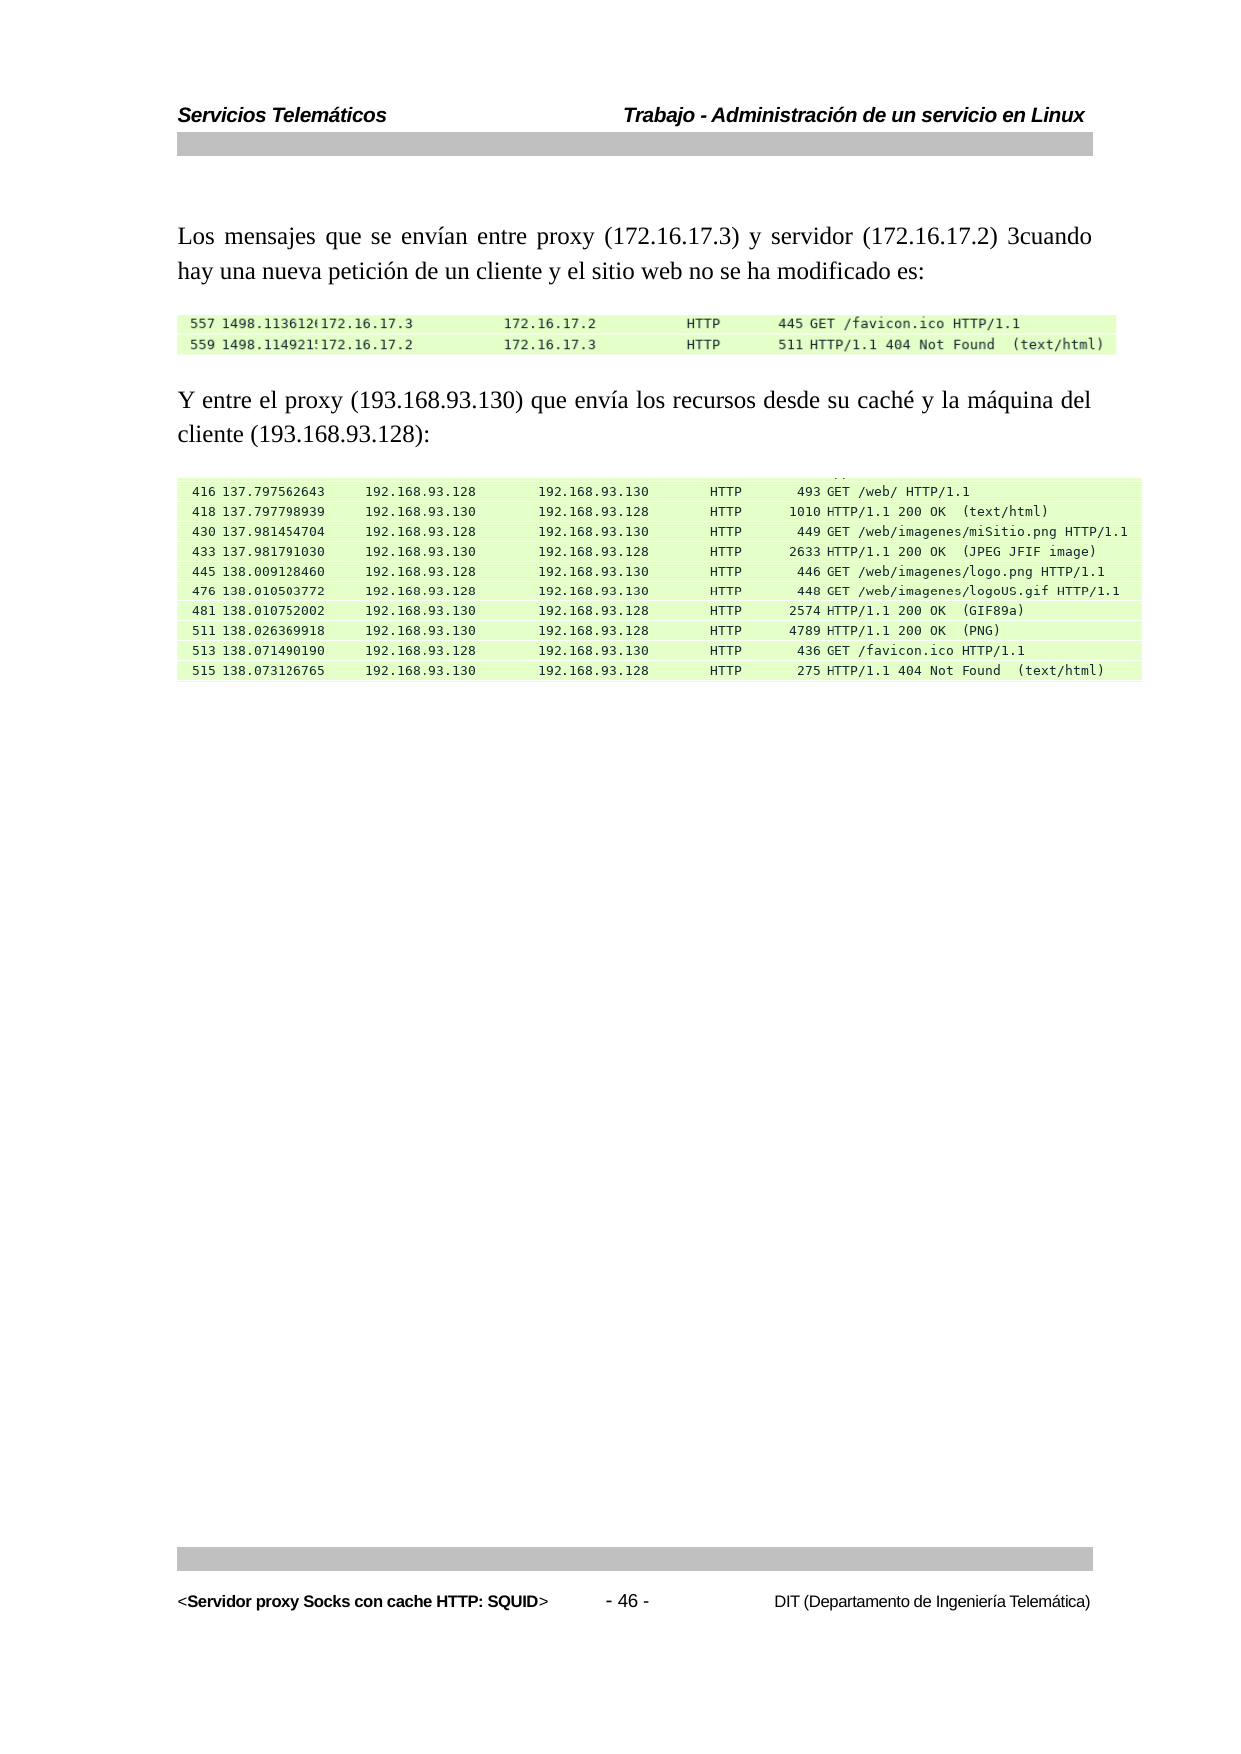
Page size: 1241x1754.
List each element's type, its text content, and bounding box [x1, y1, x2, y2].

text Y entre el proxy (193.168.93.130) que envía los recursos desde su caché y la máquina del cliente (193.168.93.128): [177, 385, 1093, 448]
text Los mensajes que se envían entre proxy (172.16.17.3) y servidor (172.16.17.2) 3cuando hay una nueva petición de un cliente y el sitio web no se ha modificado es: [177, 221, 1093, 285]
